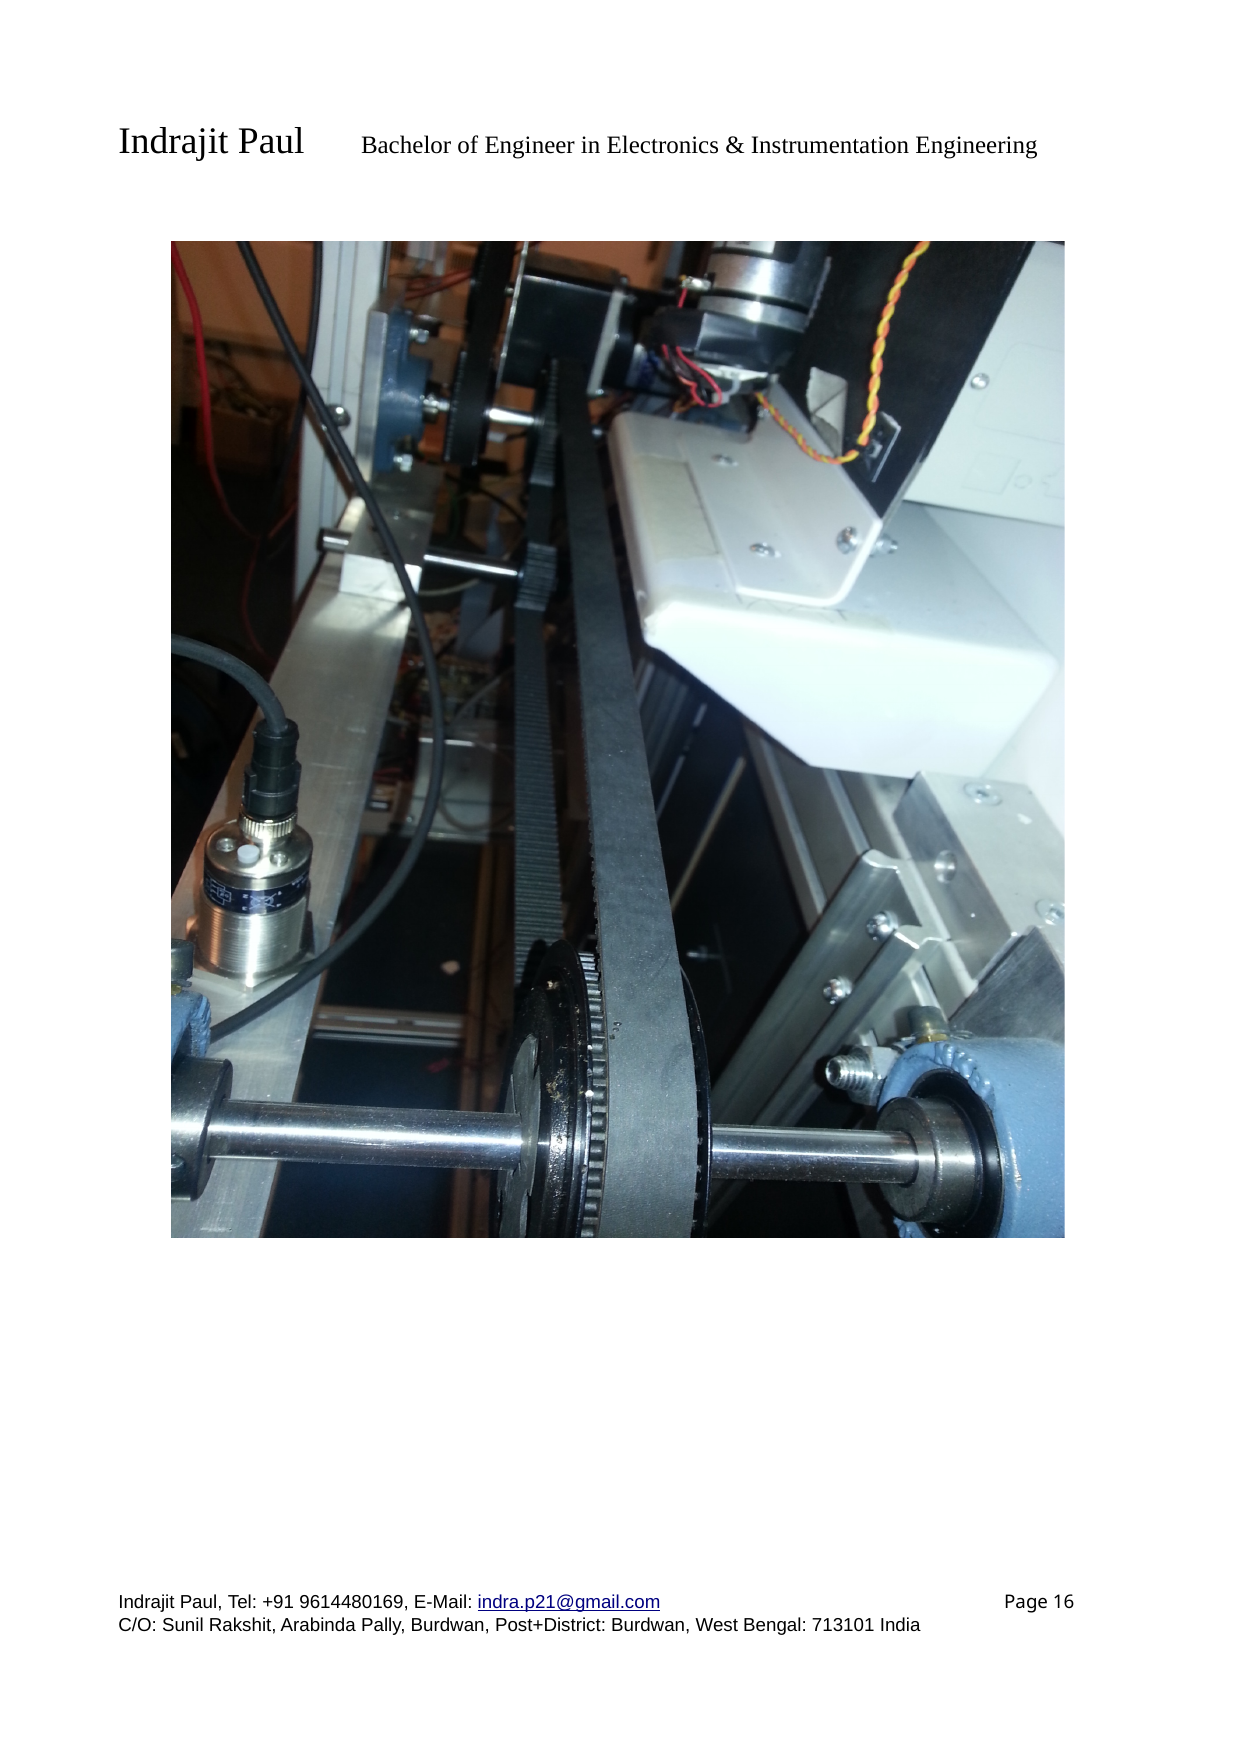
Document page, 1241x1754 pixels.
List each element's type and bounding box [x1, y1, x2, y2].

picture [171, 241, 1065, 1238]
